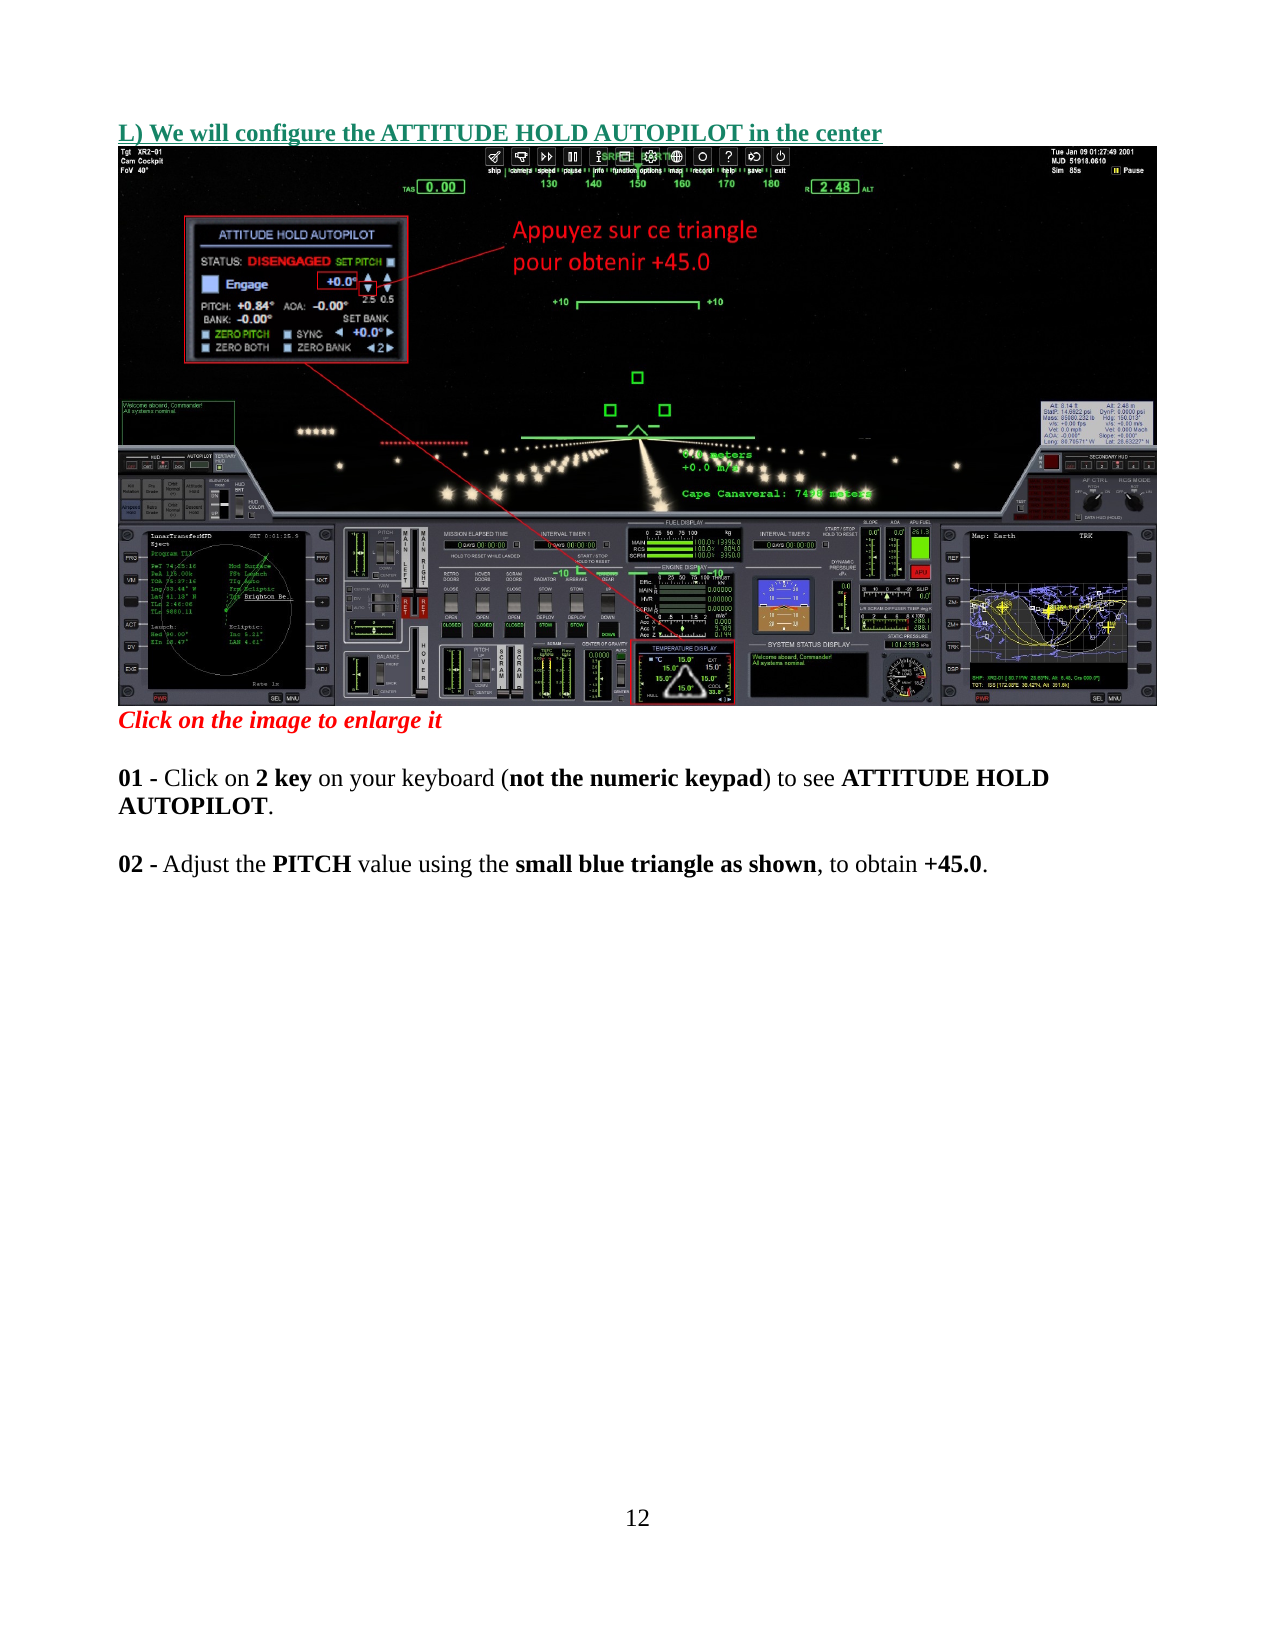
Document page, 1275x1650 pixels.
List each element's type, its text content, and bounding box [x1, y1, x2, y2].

text 02 - Adjust the PITCH value using the small blue triangle as shown, to obtain +45.0. [118, 849, 1157, 878]
picture [118, 146, 1157, 706]
text L) We will configure the ATTITUDE HOLD AUTOPILOT in the center [118, 118, 1157, 146]
text 01 - Click on 2 key on your keyboard (not the numeric keypad) to see ATTITUDE HOLD AUTOPILOT. [118, 763, 1157, 820]
text Click on the image to enlarge it [118, 706, 1157, 734]
